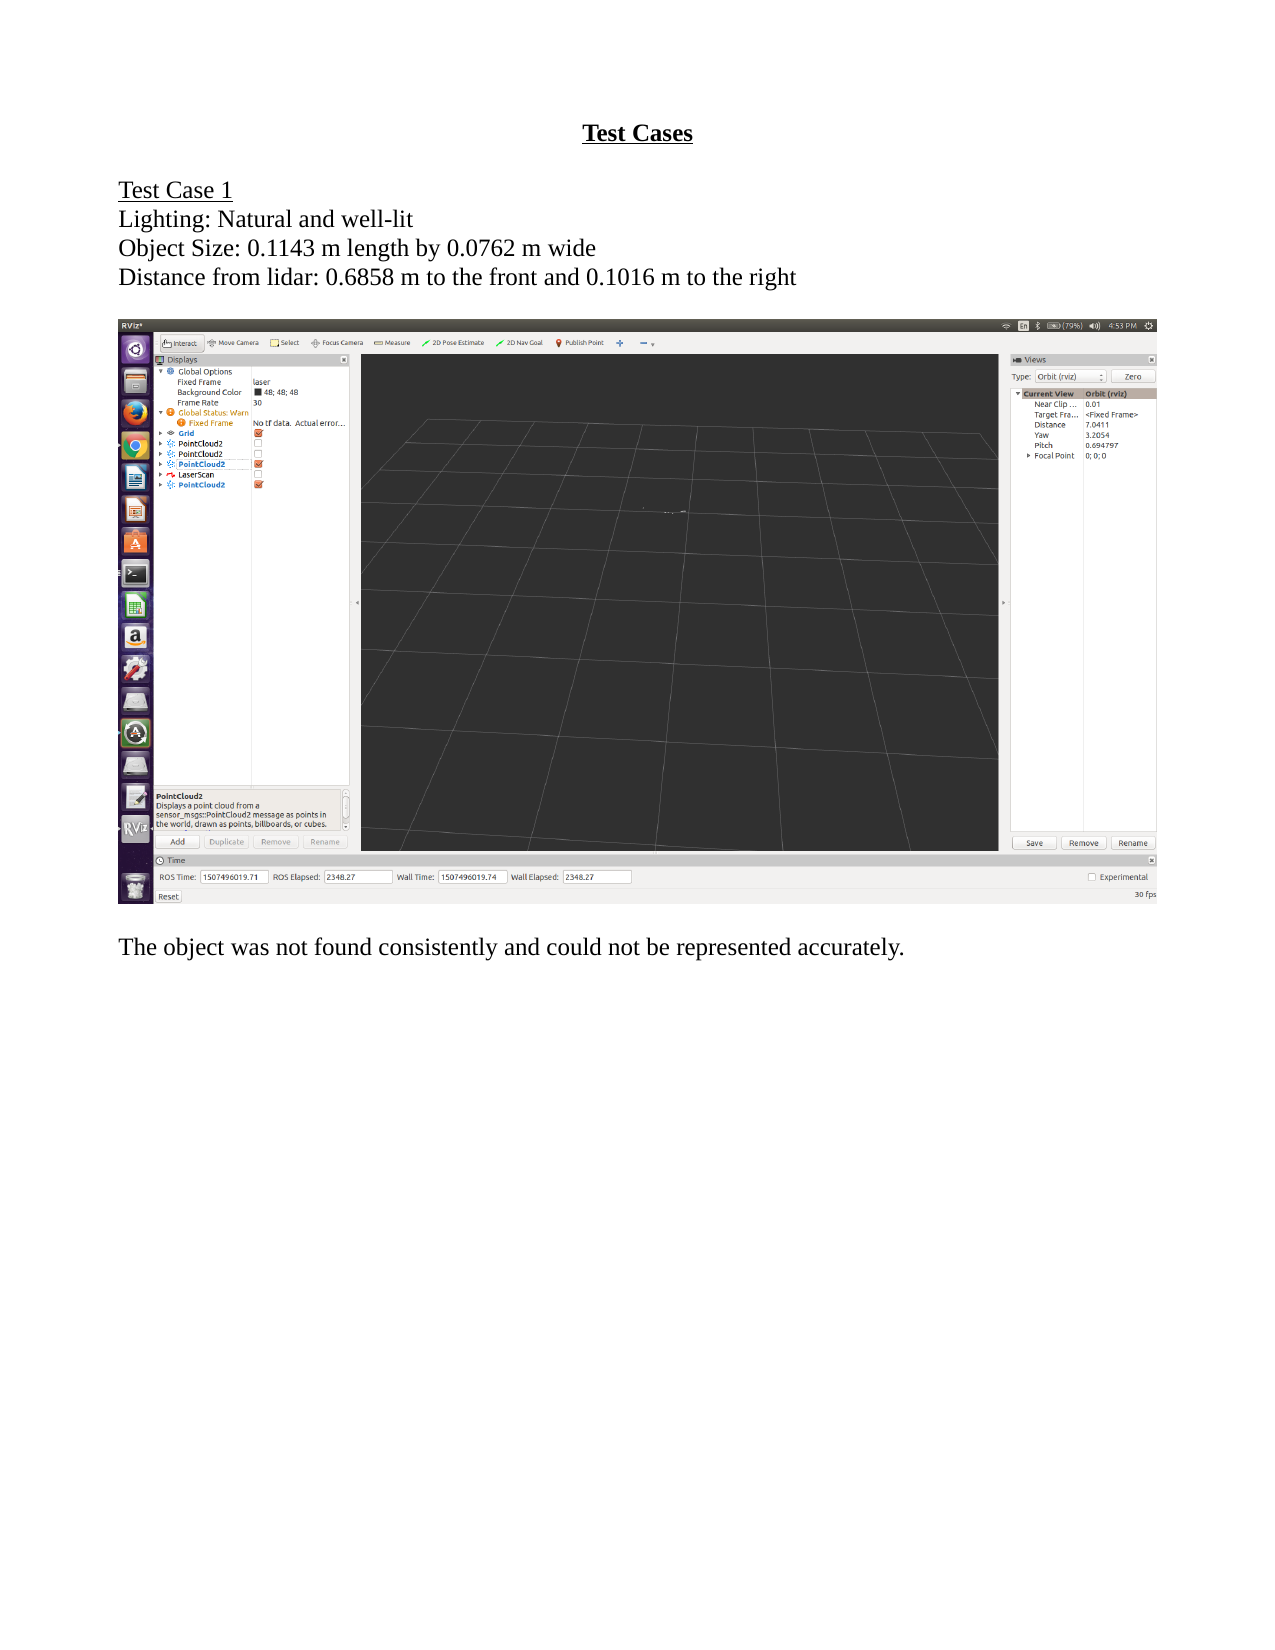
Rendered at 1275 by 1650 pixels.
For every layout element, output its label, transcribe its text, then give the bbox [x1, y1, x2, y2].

text Lighting: Natural and well-lit [118, 204, 1157, 233]
text Object Size: 0.1143 m length by 0.0762 m wide [118, 233, 1157, 262]
text Test Cases [118, 118, 1157, 147]
text Test Case 1 [118, 176, 1157, 204]
text Distance from lidar: 0.6858 m to the front and 0.1016 m to the right [118, 262, 1157, 291]
text The object was not found consistently and could not be represented accurately. [118, 932, 1157, 961]
picture [118, 319, 1157, 904]
